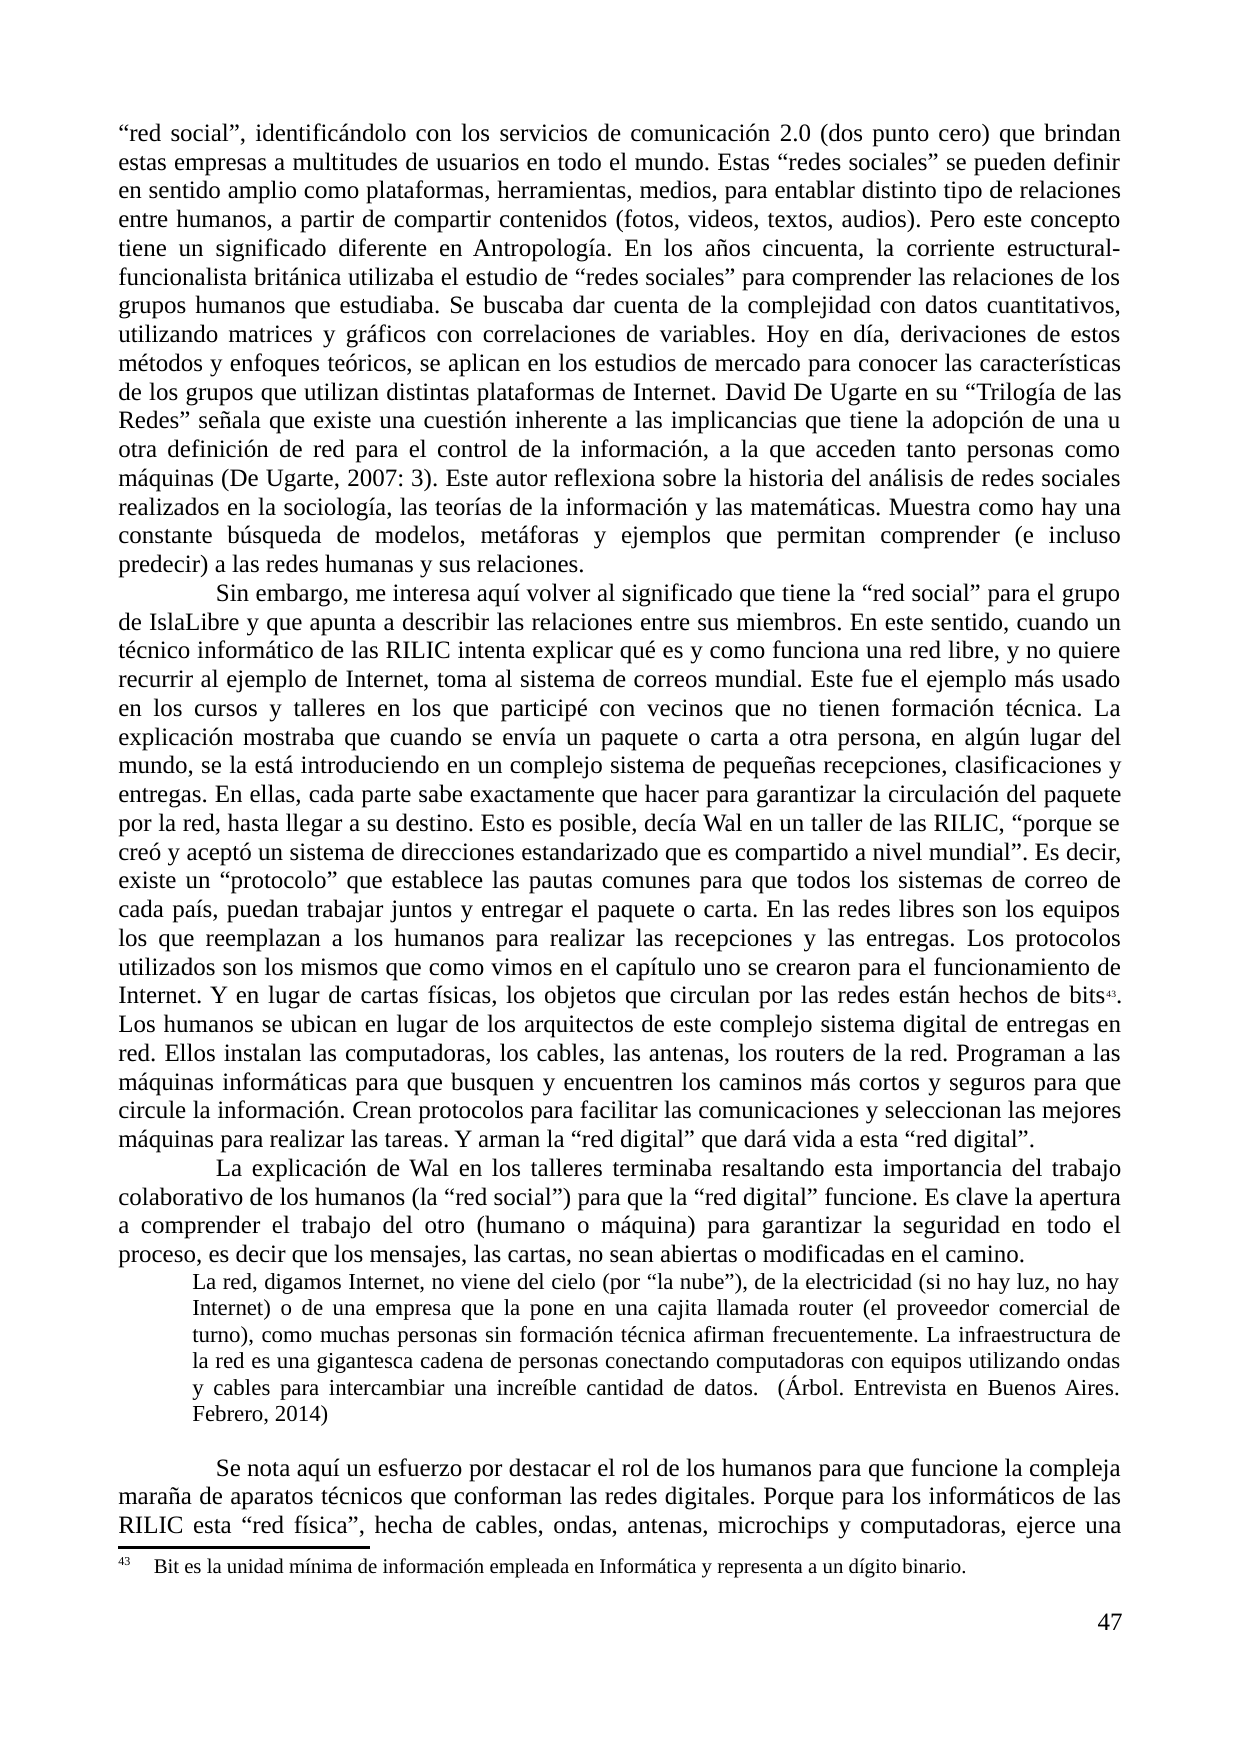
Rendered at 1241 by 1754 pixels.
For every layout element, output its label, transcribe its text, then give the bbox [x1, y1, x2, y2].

text Sin embargo, me interesa aquí volver al significado que tiene la “red social” para el grupo de IslaLibre y que apunta a describir las relaciones entre sus miembros. En este sentido, cuando un técnico informático de las RILIC intenta explicar qué es y como funciona una red libre, y no quiere recurrir al ejemplo de Internet, toma al sistema de correos mundial. Este fue el ejemplo más usado en los cursos y talleres en los que participé con vecinos que no tienen formación técnica. La explicación mostraba que cuando se envía un paquete o carta a otra persona, en algún lugar del mundo, se la está introduciendo en un complejo sistema de pequeñas recepciones, clasificaciones y entregas. En ellas, cada parte sabe exactamente que hacer para garantizar la circulación del paquete por la red, hasta llegar a su destino. Esto es posible, decía Wal en un taller de las RILIC, “porque se creó y aceptó un sistema de direcciones estandarizado que es compartido a nivel mundial”. Es decir, existe un “protocolo” que establece las pautas comunes para que todos los sistemas de correo de cada país, puedan trabajar juntos y entregar el paquete o carta. En las redes libres son los equipos los que reemplazan a los humanos para realizar las recepciones y las entregas. Los protocolos utilizados son los mismos que como vimos en el capítulo uno se crearon para el funcionamiento de Internet. Y en lugar de cartas físicas, los objetos que circulan por las redes están hechos de bits. Los humanos se ubican en lugar de los arquitectos de este complejo sistema digital de entregas en red. Ellos instalan las computadoras, los cables, las antenas, los routers de la red. Programan a las máquinas informáticas para que busquen y encuentren los caminos más cortos y seguros para que circule la información. Crean protocolos para facilitar las comunicaciones y seleccionan las mejores máquinas para realizar las tareas. Y arman la “red digital” que dará vida a esta “red digital”. [118, 578, 1122, 1153]
text La red, digamos Internet, no viene del cielo (por “la nube”), de la electricidad (si no hay luz, no hay Internet) o de una empresa que la pone en una cajita llamada router (el proveedor comercial de turno), como muchas personas sin formación técnica afirman frecuentemente. La infraestructura de la red es una gigantesca cadena de personas conectando computadoras con equipos utilizando ondas y cables para intercambiar una increíble cantidad de datos. (Árbol. Entrevista en Buenos Aires. Febrero, 2014) [192, 1268, 1122, 1426]
text “red social”, identificándolo con los servicios de comunicación 2.0 (dos punto cero) que brindan estas empresas a multitudes de usuarios en todo el mundo. Estas “redes sociales” se pueden definir en sentido amplio como plataformas, herramientas, medios, para entablar distinto tipo de relaciones entre humanos, a partir de compartir contenidos (fotos, videos, textos, audios). Pero este concepto tiene un significado diferente en Antropología. En los años cincuenta, la corriente estructural-funcionalista británica utilizaba el estudio de “redes sociales” para comprender las relaciones de los grupos humanos que estudiaba. Se buscaba dar cuenta de la complejidad con datos cuantitativos, utilizando matrices y gráficos con correlaciones de variables. Hoy en día, derivaciones de estos métodos y enfoques teóricos, se aplican en los estudios de mercado para conocer las características de los grupos que utilizan distintas plataformas de Internet. David De Ugarte en su “Trilogía de las Redes” señala que existe una cuestión inherente a las implicancias que tiene la adopción de una u otra definición de red para el control de la información, a la que acceden tanto personas como máquinas (De Ugarte, 2007: 3). Este autor reflexiona sobre la historia del análisis de redes sociales realizados en la sociología, las teorías de la información y las matemáticas. Muestra como hay una constante búsqueda de modelos, metáforas y ejemplos que permitan comprender (e incluso predecir) a las redes humanas y sus relaciones. [118, 118, 1122, 578]
text La explicación de Wal en los talleres terminaba resaltando esta importancia del trabajo colaborativo de los humanos (la “red social”) para que la “red digital” funcione. Es clave la apertura a comprender el trabajo del otro (humano o máquina) para garantizar la seguridad en todo el proceso, es decir que los mensajes, las cartas, no sean abiertas o modificadas en el camino. [118, 1153, 1122, 1268]
text Se nota aquí un esfuerzo por destacar el rol de los humanos para que funcione la compleja maraña de aparatos técnicos que conforman las redes digitales. Porque para los informáticos de las RILIC esta “red física”, hecha de cables, ondas, antenas, microchips y computadoras, ejerce una [118, 1453, 1122, 1539]
text Bit es la unidad mínima de información empleada en Informática y representa a un dígito binario. [118, 1553, 1122, 1578]
